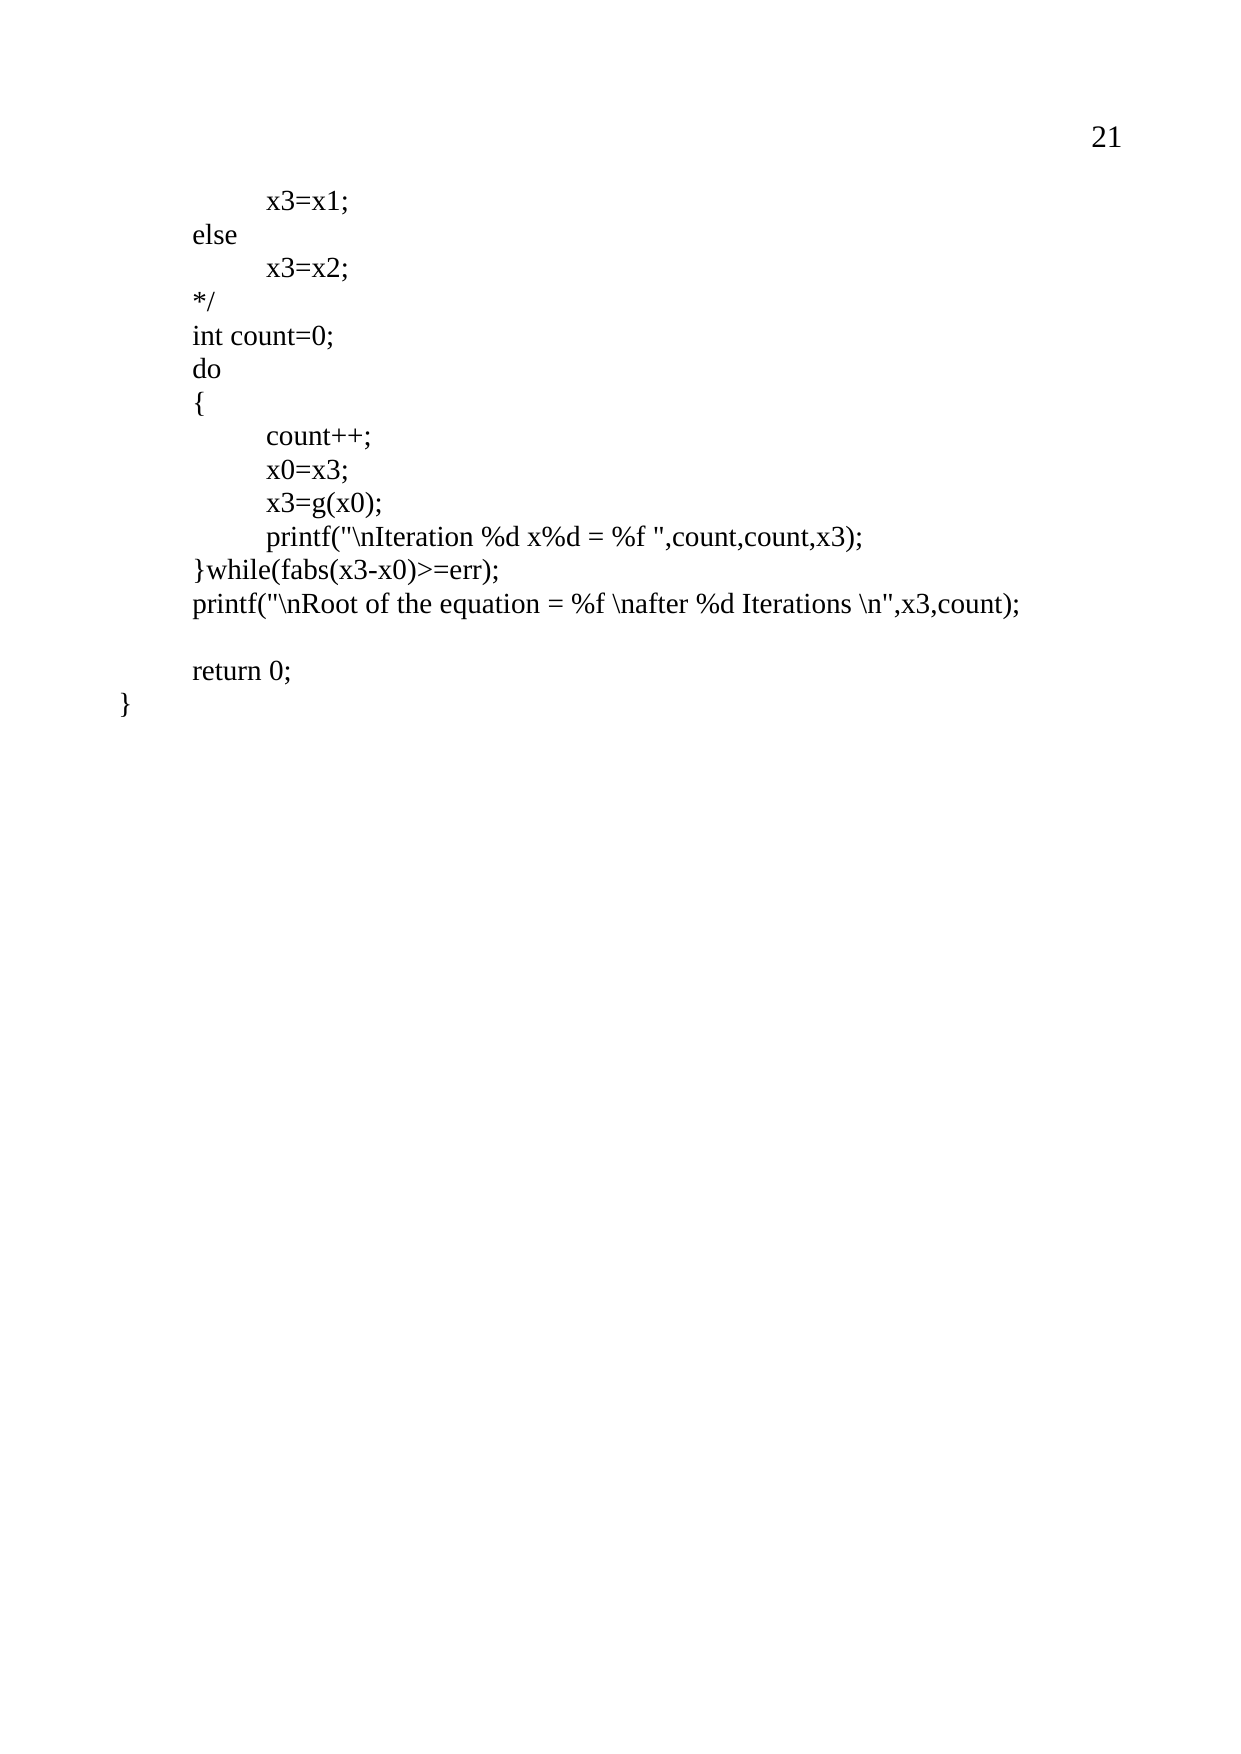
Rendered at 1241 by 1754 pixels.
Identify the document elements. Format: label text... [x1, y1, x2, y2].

text do [118, 351, 1122, 385]
text printf("\nIteration %d x%d = %f ",count,count,x3); [118, 519, 1122, 552]
text x3=x1; [118, 183, 1122, 217]
text x3=g(x0); [118, 485, 1122, 519]
text printf("\nRoot of the equation = %f \nafter %d Iterations \n",x3,count); [118, 586, 1122, 619]
text } [118, 687, 1122, 720]
text }while(fabs(x3-x0)>=err); [118, 552, 1122, 586]
text x3=x2; [118, 251, 1122, 284]
text else [118, 217, 1122, 251]
text return 0; [118, 653, 1122, 687]
text int count=0; [118, 318, 1122, 351]
text { [118, 385, 1122, 418]
text count++; [118, 418, 1122, 452]
text */ [118, 284, 1122, 318]
text x0=x3; [118, 452, 1122, 485]
